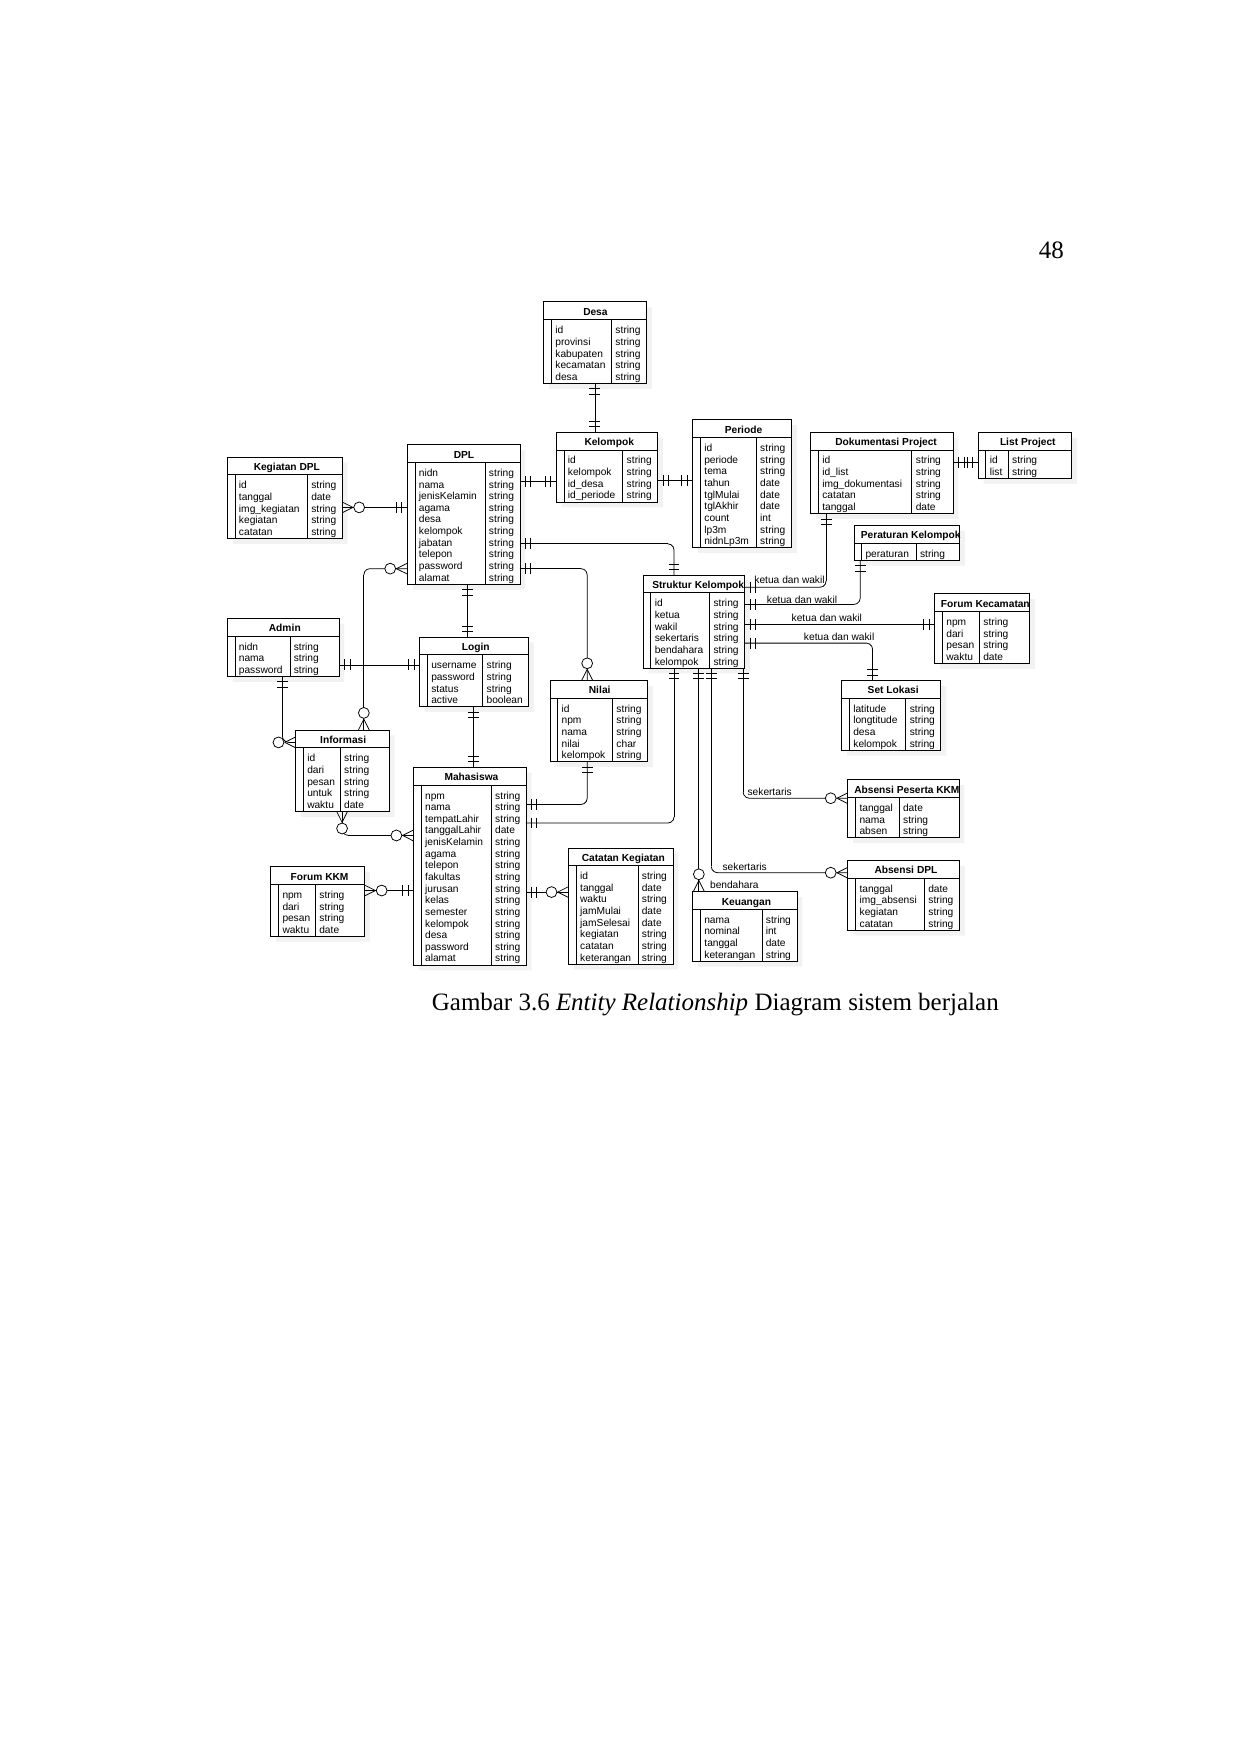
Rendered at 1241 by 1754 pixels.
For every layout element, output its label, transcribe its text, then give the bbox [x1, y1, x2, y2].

text Gambar 3.6 Entity Relationship Diagram sistem berjalan [367, 570, 467, 665]
text Gambar 3.6 Entity Relationship Diagram sistem berjalan [367, 463, 1063, 1016]
text Gambar 3.6 Entity Relationship Diagram sistem berjalan [468, 569, 586, 804]
text Gambar 3.6 Entity Relationship Diagram sistem berjalan [367, 666, 473, 835]
text Gambar 3.6 Entity Relationship Diagram sistem berjalan [367, 294, 1063, 586]
text Gambar 3.6 Entity Relationship Diagram sistem berjalan [367, 836, 413, 890]
text Gambar 3.6 Entity Relationship Diagram sistem berjalan [526, 544, 674, 822]
text Gambar 3.6 Entity Relationship Diagram sistem berjalan [367, 508, 407, 568]
